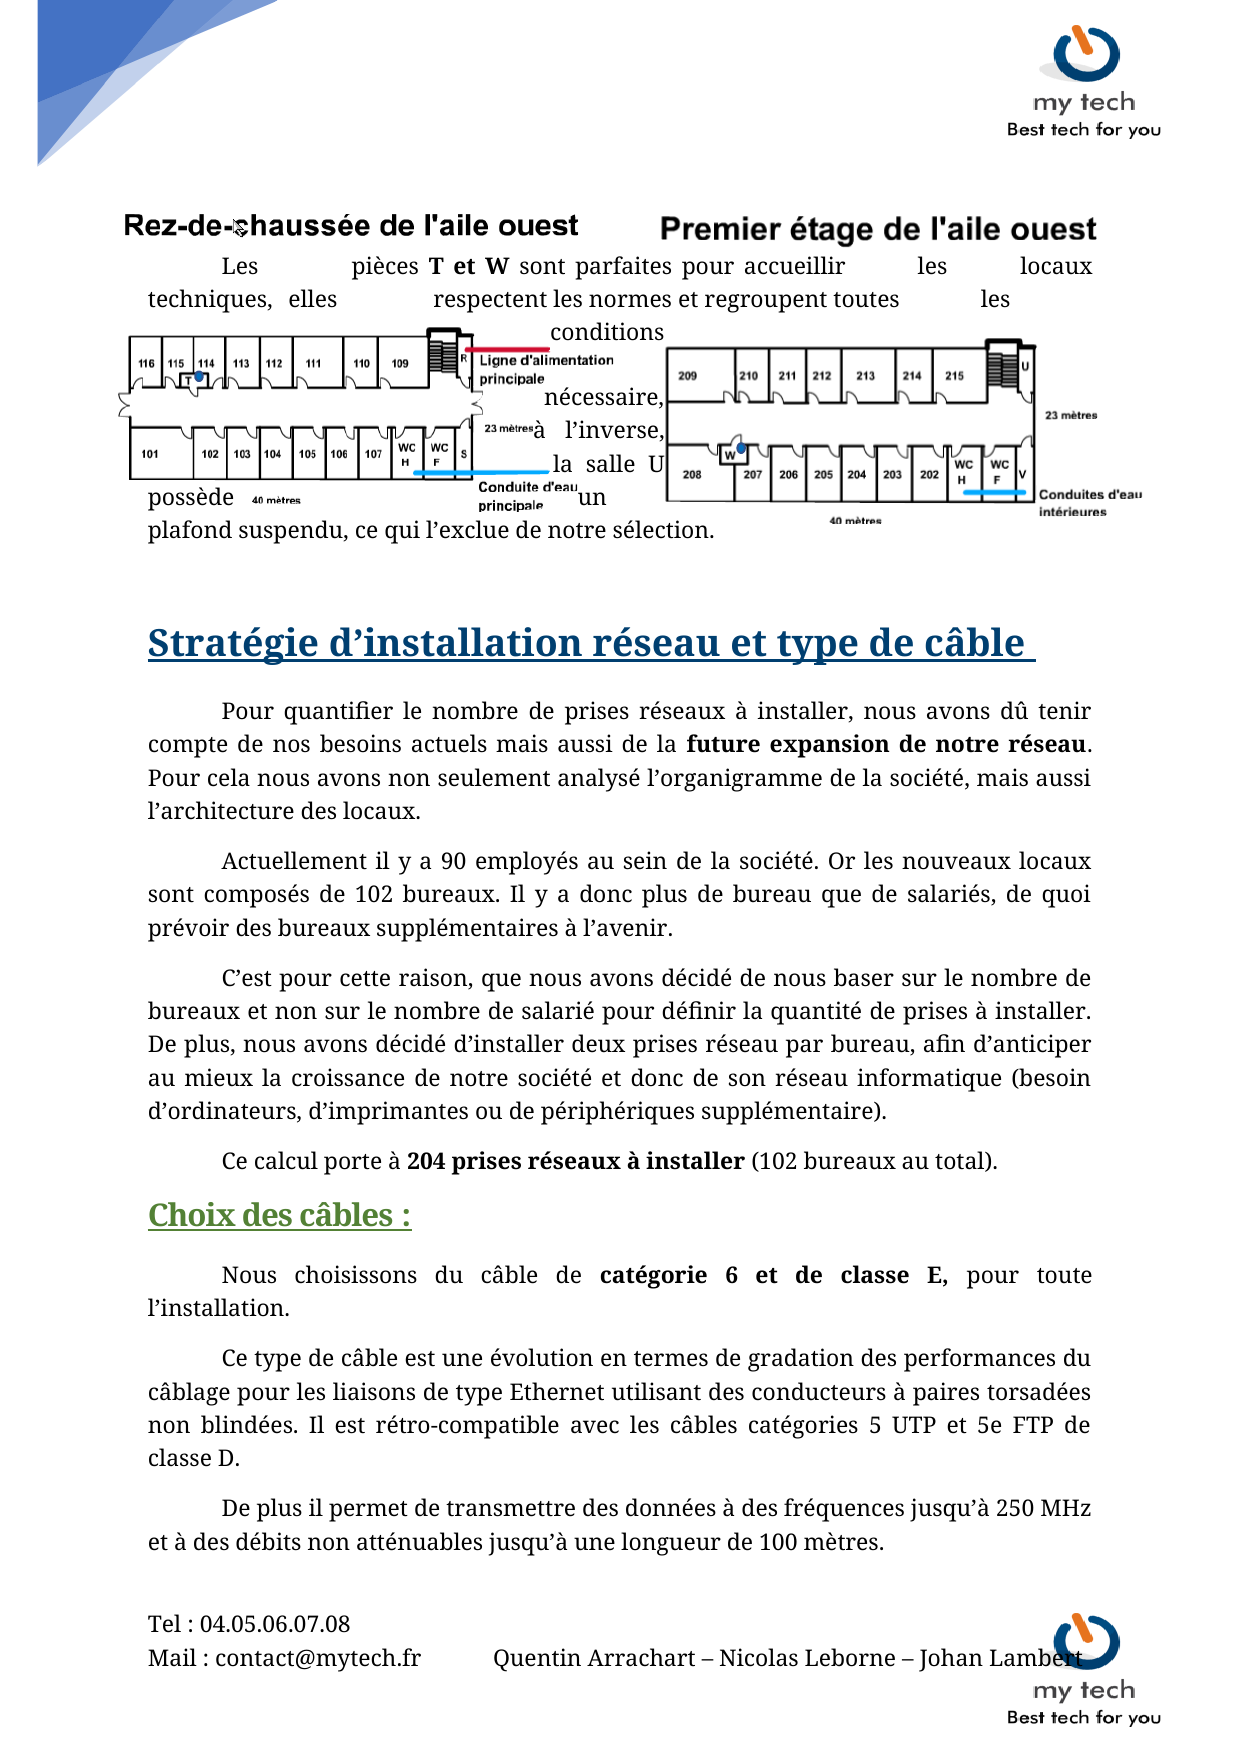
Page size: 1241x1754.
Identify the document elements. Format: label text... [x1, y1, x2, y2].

text De plus il permet de transmettre des données à des fréquences jusqu’à 250 MHz et à des débits non atténuables jusqu’à une longueur de 100 mètres. [148, 1490, 1093, 1557]
text C’est pour cette raison, que nous avons décidé de nous baser sur le nombre de bureaux et non sur le nombre de salarié pour définir la quantité de prises à installer. De plus, nous avons décidé d’installer deux prises réseau par bureau, afin d’anticiper au mieux la croissance de notre société et donc de son réseau informatique (besoin d’ordinateurs, d’imprimantes ou de périphériques supplémentaire). [148, 959, 1093, 1126]
text Ce type de câble est une évolution en termes de gradation des performances du câblage pour les liaisons de type Ethernet utilisant des conducteurs à paires torsadées non blindées. Il est rétro-compatible avec les câbles catégories 5 UTP et 5e FTP de classe D. [148, 1340, 1093, 1473]
subtitle Stratégie d’installation réseau et type de câble [148, 616, 1093, 667]
text Les pièces T et W sont parfaites pour accueillir les locaux techniques, elles respectent les normes et regroupent toutes les conditions nécessaire, à l’inverse, la salle U possède un plafond suspendu, ce qui l’exclue de notre sélection. [148, 248, 1093, 546]
text Actuellement il y a 90 employés au sein de la société. Or les nouveaux locaux sont composés de 102 bureaux. Il y a donc plus de bureau que de salariés, de quoi prévoir des bureaux supplémentaires à l’avenir. [148, 843, 1093, 943]
text Nous choisissons du câble de catégorie 6 et de classe E, pour toute l’installation. [148, 1257, 1093, 1323]
text Ce calcul porte à 204 prises réseaux à installer (102 bureaux au total). [148, 1143, 1093, 1176]
text Choix des câbles : [148, 1193, 1093, 1236]
text Pour quantifier le nombre de prises réseaux à installer, nous avons dû tenir compte de nos besoins actuels mais aussi de la future expansion de notre réseau. Pour cela nous avons non seulement analysé l’organigramme de la société, mais aussi l’architecture des locaux. [148, 693, 1093, 826]
